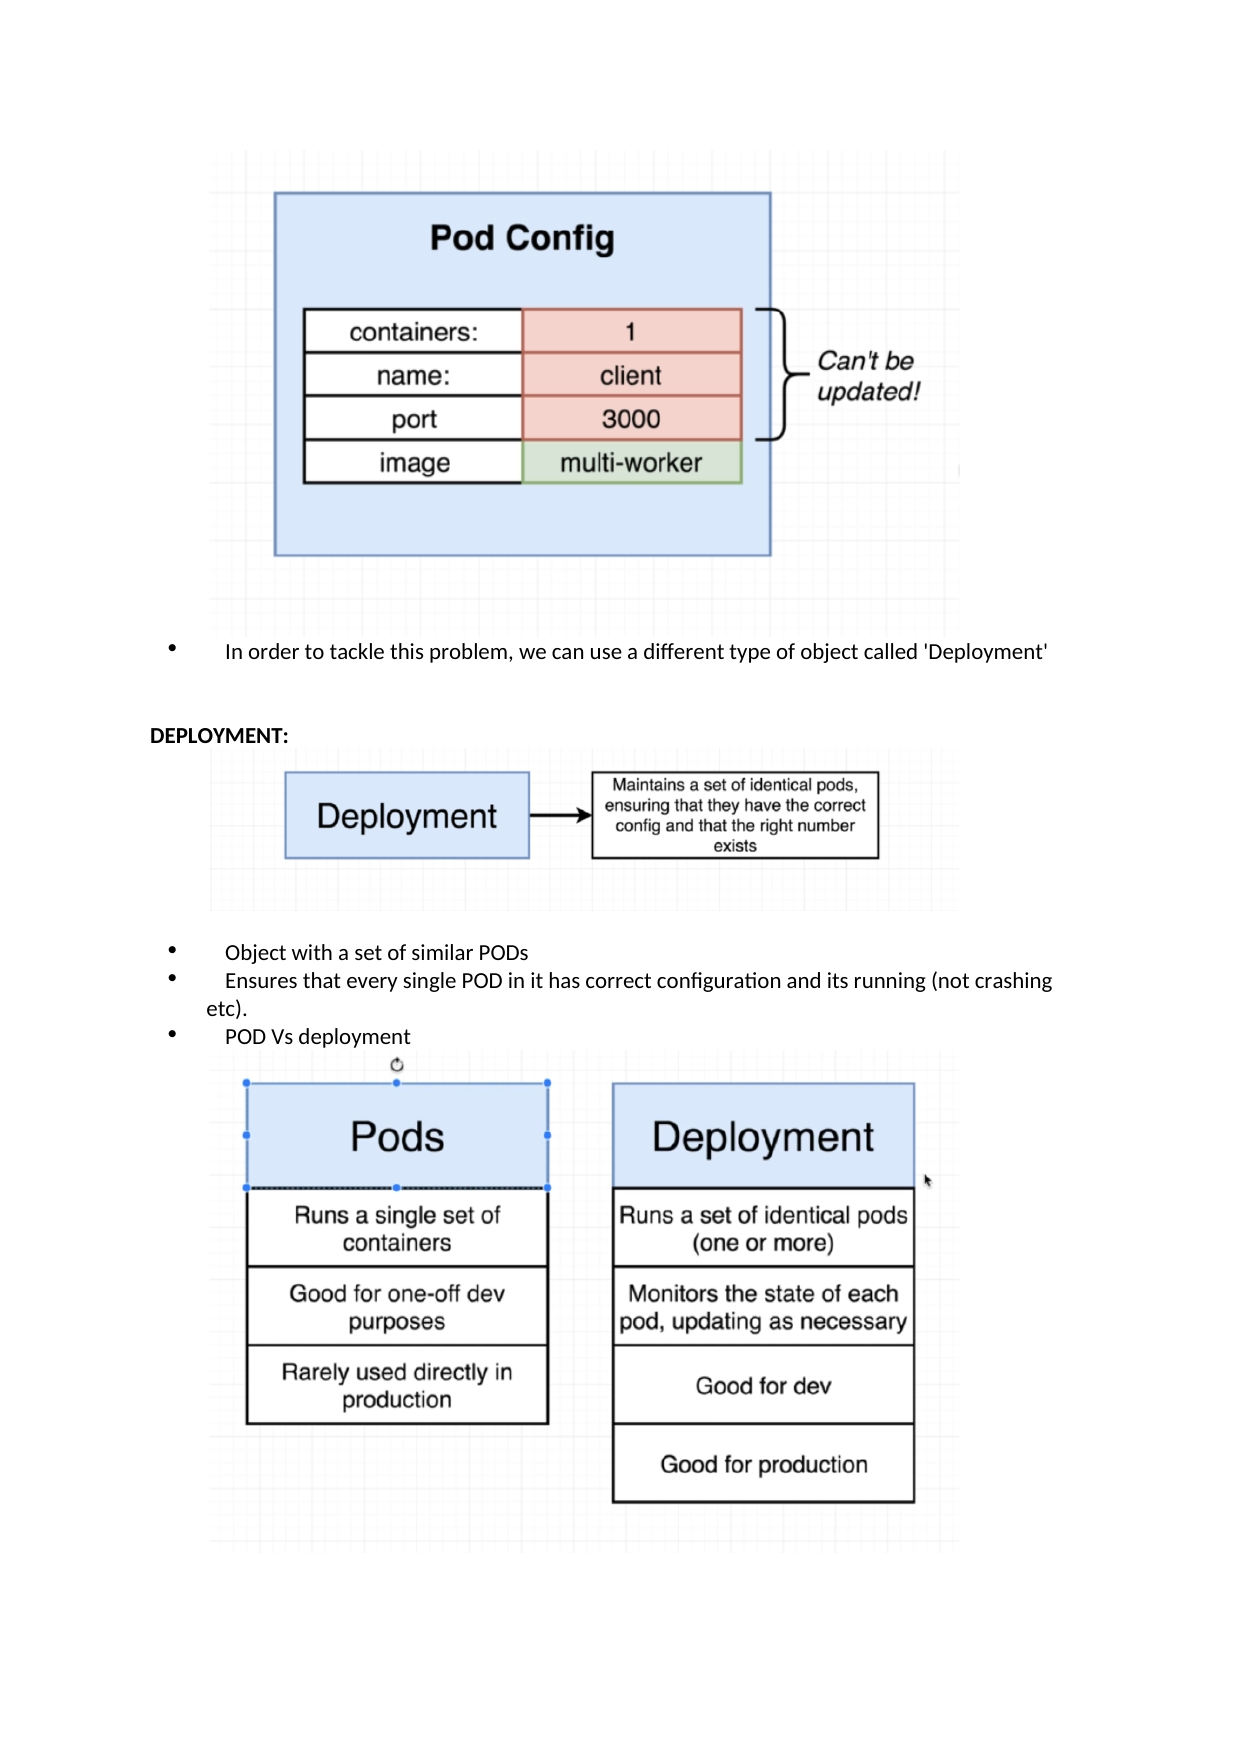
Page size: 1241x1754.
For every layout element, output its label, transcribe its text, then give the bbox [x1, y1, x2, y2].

picture [209, 150, 960, 637]
picture [209, 748, 960, 911]
text DEPLOYMENT: [150, 721, 1090, 749]
list In order to tackle this problem, we can use a different type of object called 'Deployment' [169, 637, 1090, 665]
list POD Vs deployment [169, 1022, 1090, 1050]
picture [209, 1050, 960, 1553]
list Object with a set of similar PODs [169, 938, 1090, 966]
list Ensures that every single POD in it has correct configuration and its running (not crashing etc). [169, 966, 1090, 1022]
